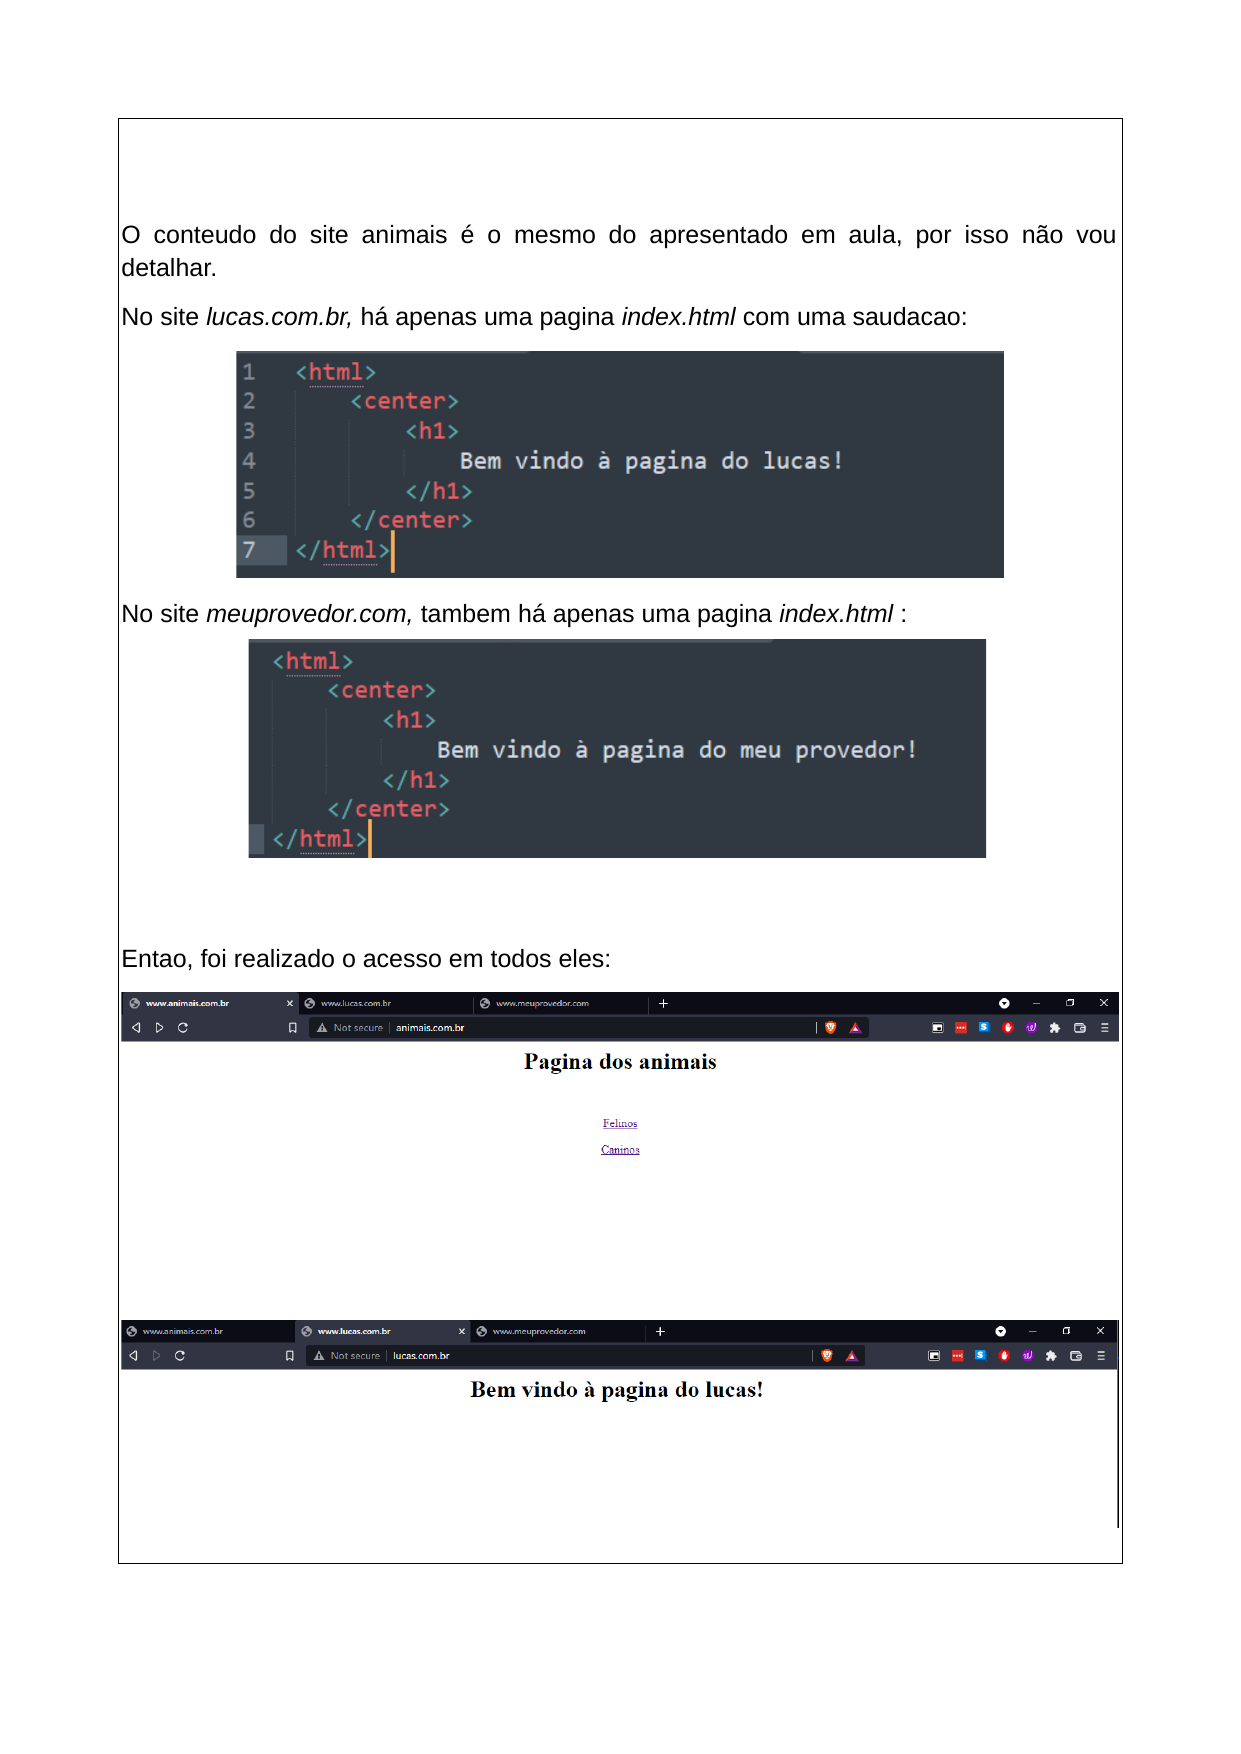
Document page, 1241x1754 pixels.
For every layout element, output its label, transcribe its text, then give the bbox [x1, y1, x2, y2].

picture [121, 992, 1119, 1267]
picture [248, 639, 987, 858]
text No site lucas.com.br, há apenas uma pagina index.html com uma saudacao: [119, 299, 1122, 331]
text O conteudo do site animais é o mesmo do apresentado em aula, por isso não vou detalhar. [119, 217, 1122, 282]
text No site meuprovedor.com, tambem há apenas uma pagina index.html : [119, 397, 1122, 627]
picture [121, 1320, 1119, 1528]
picture [236, 351, 1004, 578]
text Entao, foi realizado o acesso em todos eles: [119, 941, 1122, 972]
